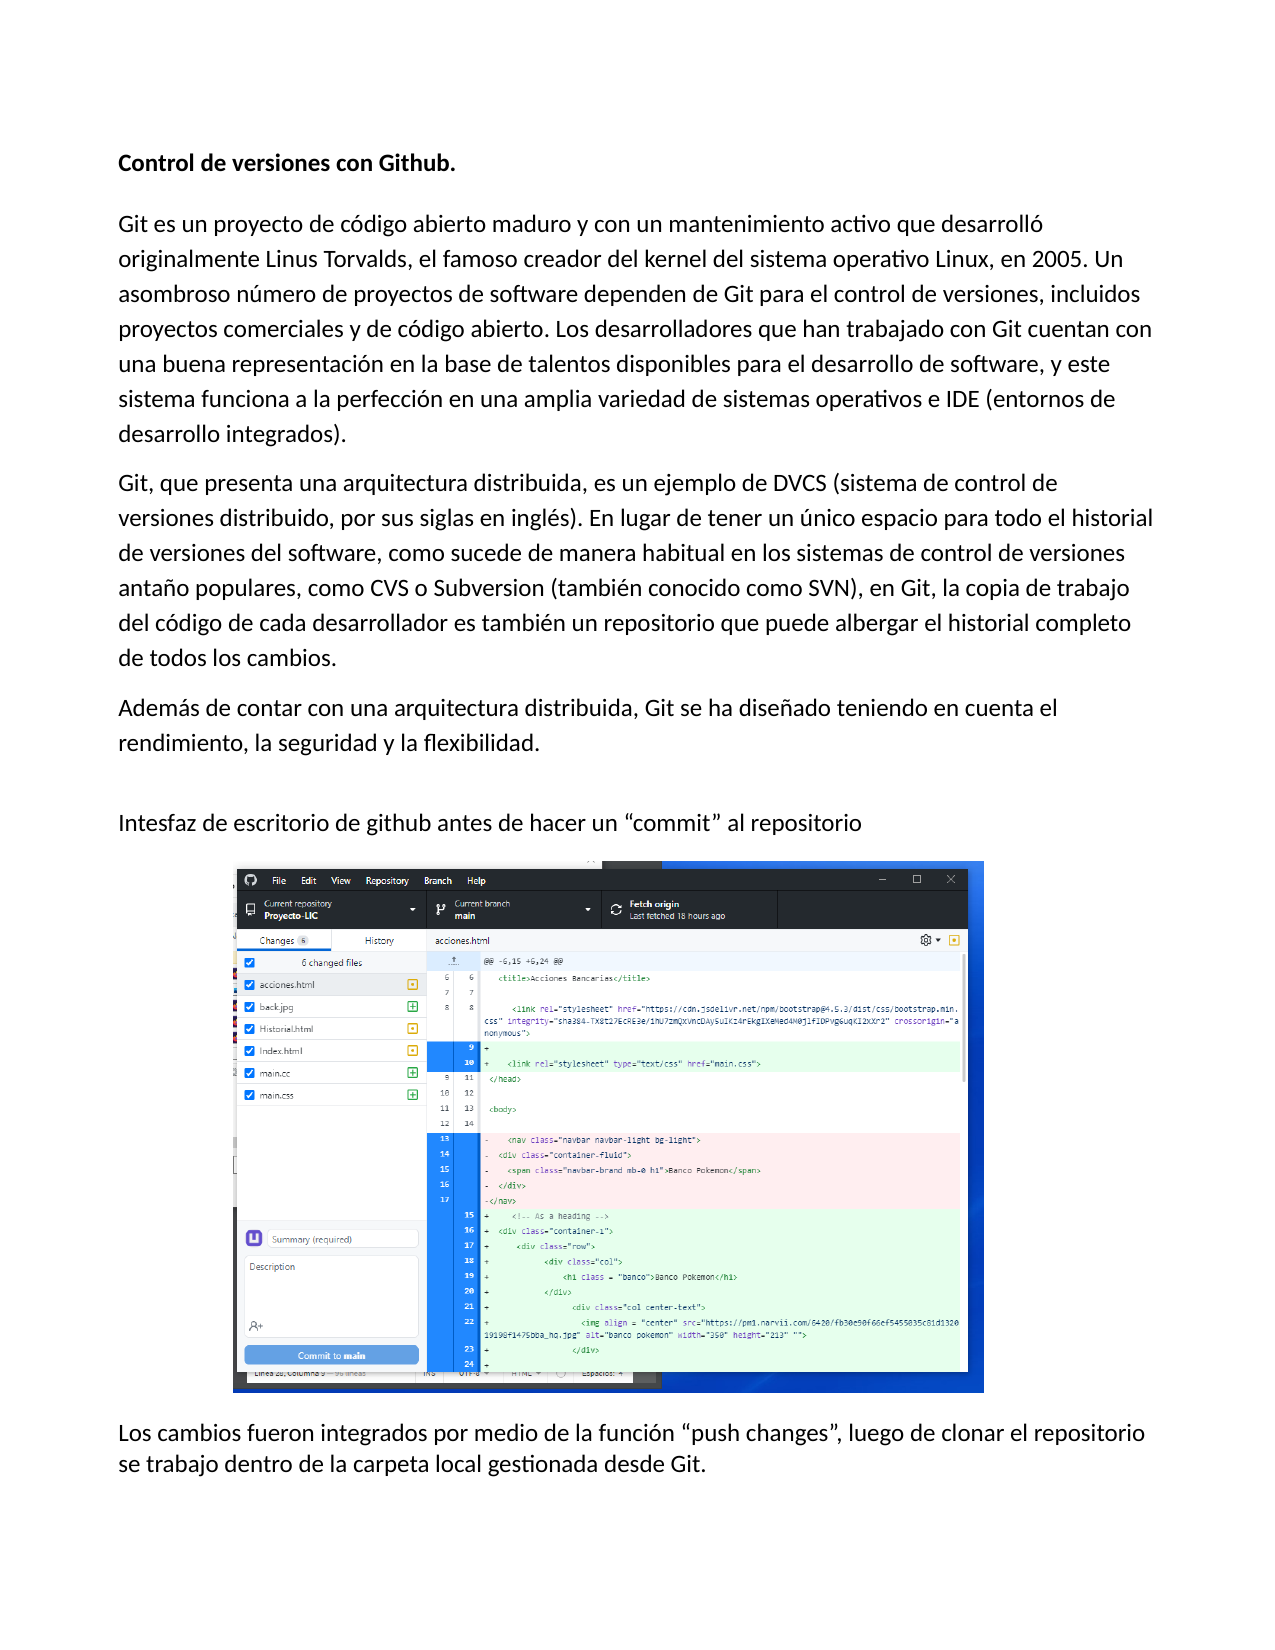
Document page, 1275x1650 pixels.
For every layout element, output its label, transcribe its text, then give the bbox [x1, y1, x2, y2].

text Intesfaz de escritorio de github antes de hacer un “commit” al repositorio [118, 807, 1157, 838]
text Git, que presenta una arquitectura distribuida, es un ejemplo de DVCS (sistema de control de versiones distribuido, por sus siglas en inglés). En lugar de tener un único espacio para todo el historial de versiones del software, como sucede de manera habitual en los sistemas de control de versiones antaño populares, como CVS o Subversion (también conocido como SVN), en Git, la copia de trabajo del código de cada desarrollador es también un repositorio que puede albergar el historial completo de todos los cambios. [118, 467, 1157, 673]
text Git es un proyecto de código abierto maduro y con un mantenimiento activo que desarrolló originalmente Linus Torvalds, el famoso creador del kernel del sistema operativo Linux, en 2005. Un asombroso número de proyectos de software dependen de Git para el control de versiones, incluidos proyectos comerciales y de código abierto. Los desarrolladores que han trabajado con Git cuentan con una buena representación en la base de talentos disponibles para el desarrollo de software, y este sistema funciona a la perfección en una amplia variedad de sistemas operativos e IDE (entornos de desarrollo integrados). [118, 208, 1157, 448]
picture [233, 861, 984, 1393]
text Control de versiones con Github. [118, 147, 1157, 177]
text Además de contar con una arquitectura distribuida, Git se ha diseñado teniendo en cuenta el rendimiento, la seguridad y la flexibilidad. [118, 692, 1157, 758]
text Los cambios fueron integrados por medio de la función “push changes”, luego de clonar el repositorio se trabajo dentro de la carpeta local gestionada desde Git. [118, 1418, 1157, 1479]
